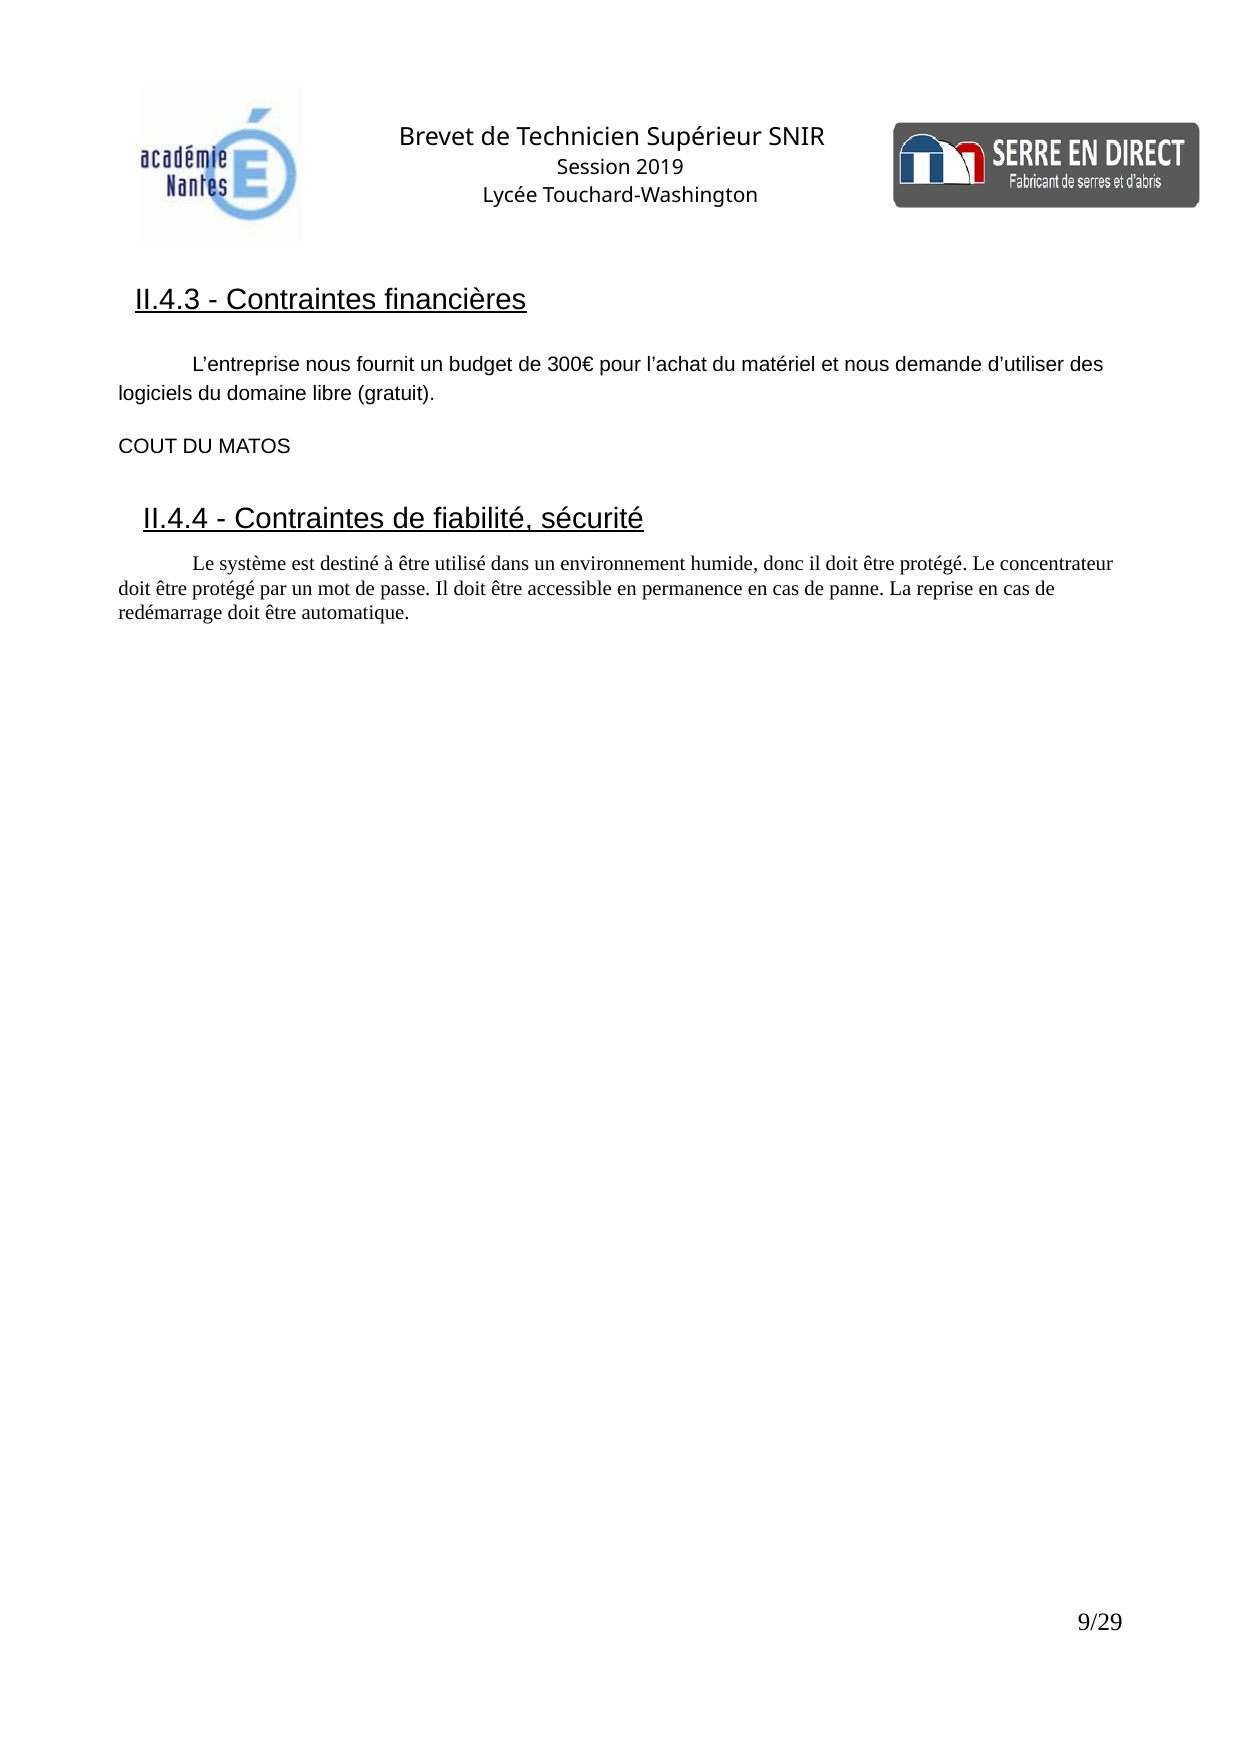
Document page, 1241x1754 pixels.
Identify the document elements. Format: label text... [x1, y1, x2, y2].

text Le système est destiné à être utilisé dans un environnement humide, donc il doit être protégé. Le concentrateur doit être protégé par un mot de passe. Il doit être accessible en permanence en cas de panne. La reprise en cas de redémarrage doit être automatique. [118, 547, 1122, 624]
text L’entreprise nous fournit un budget de 300€ pour l’achat du matériel et nous demande d’utiliser des logiciels du domaine libre (gratuit). [118, 352, 1122, 405]
text COUT DU MATOS [118, 434, 1122, 458]
picture [888, 120, 1203, 212]
subtitle II.4.4 - Contraintes de fiabilité, sécurité [118, 501, 1122, 535]
picture [113, 86, 322, 248]
subtitle II.4.3 - Contraintes financières [118, 282, 1122, 316]
